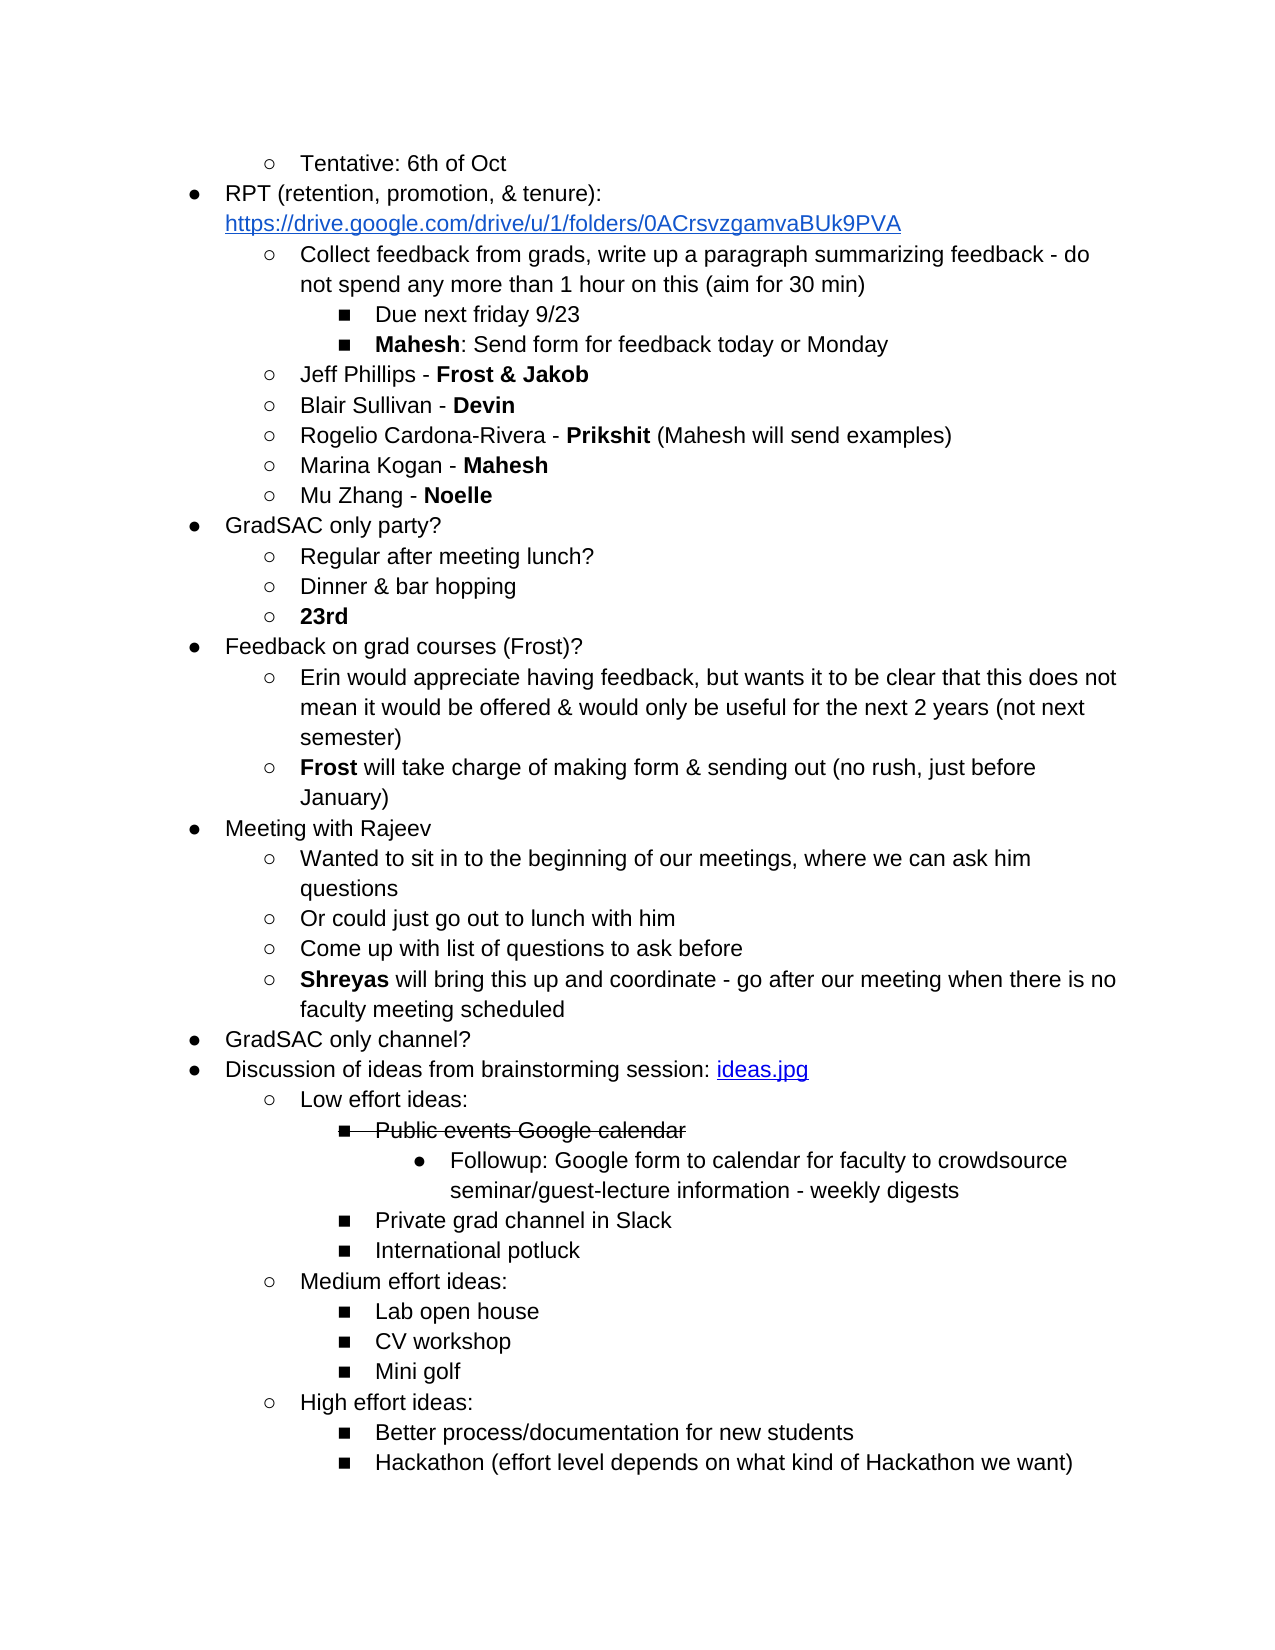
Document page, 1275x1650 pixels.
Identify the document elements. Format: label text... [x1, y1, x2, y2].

list Marina Kogan - Mahesh [262, 452, 1125, 478]
list Private grad channel in Slack [337, 1207, 1125, 1234]
list Mini golf [337, 1358, 1125, 1385]
list Due next friday 9/23 [337, 301, 1125, 327]
list Jeff Phillips - Frost & Jakob [262, 361, 1125, 388]
list Wanted to sit in to the beginning of our meetings, where we can ask him questions [262, 845, 1125, 901]
list GradSAC only channel? [187, 1026, 1125, 1052]
list Better process/documentation for new students [337, 1419, 1125, 1445]
list CV workshop [337, 1328, 1125, 1354]
list GradSAC only party? [187, 512, 1125, 539]
list International potluck [337, 1237, 1125, 1264]
list Hackathon (effort level depends on what kind of Hackathon we want) [337, 1449, 1125, 1475]
list High effort ideas: [262, 1388, 1125, 1415]
list Lab open house [337, 1298, 1125, 1324]
list Erin would appreciate having feedback, but wants it to be clear that this does not mean it would be offered & would only be useful for the next 2 years (not next semester) [262, 663, 1125, 750]
list Followup: Google form to calendar for faculty to crowdsource seminar/guest-lecture information - weekly digests [412, 1147, 1125, 1203]
list Mahesh: Send form for feedback today or Monday [337, 331, 1125, 358]
list Meeting with Rajeev [187, 814, 1125, 841]
list Medium effort ideas: [262, 1268, 1125, 1294]
list Blair Sullivan - Devin [262, 392, 1125, 418]
list Mu Zhang - Noelle [262, 482, 1125, 509]
list Collect feedback from grads, write up a paragraph summarizing feedback - do not spend any more than 1 hour on this (aim for 30 min) [262, 241, 1125, 297]
list Rogelio Cardona-Rivera - Prikshit (Mahesh will send examples) [262, 422, 1125, 448]
list Frost will take charge of making form & sending out (no rush, just before January) [262, 754, 1125, 811]
list 23rd [262, 603, 1125, 629]
list Or could just go out to lunch with him [262, 905, 1125, 932]
list Public events Google calendar [337, 1117, 1125, 1143]
list Low effort ideas: [262, 1086, 1125, 1113]
list Discussion of ideas from brainstorming session: ideas.jpg [187, 1056, 1125, 1083]
list Feedback on grad courses (Frost)? [187, 633, 1125, 660]
list RPT (retention, promotion, & tenure): https://drive.google.com/drive/u/1/folders/0ACrsvzgamvaBUk9PVA [187, 180, 1125, 237]
list Come up with list of questions to ask before [262, 935, 1125, 962]
list Shreyas will bring this up and coordinate - go after our meeting when there is no faculty meeting scheduled [262, 966, 1125, 1022]
list Dinner & bar hopping [262, 573, 1125, 599]
list Tentative: 6th of Oct [262, 150, 1125, 176]
list Regular after meeting lunch? [262, 543, 1125, 569]
